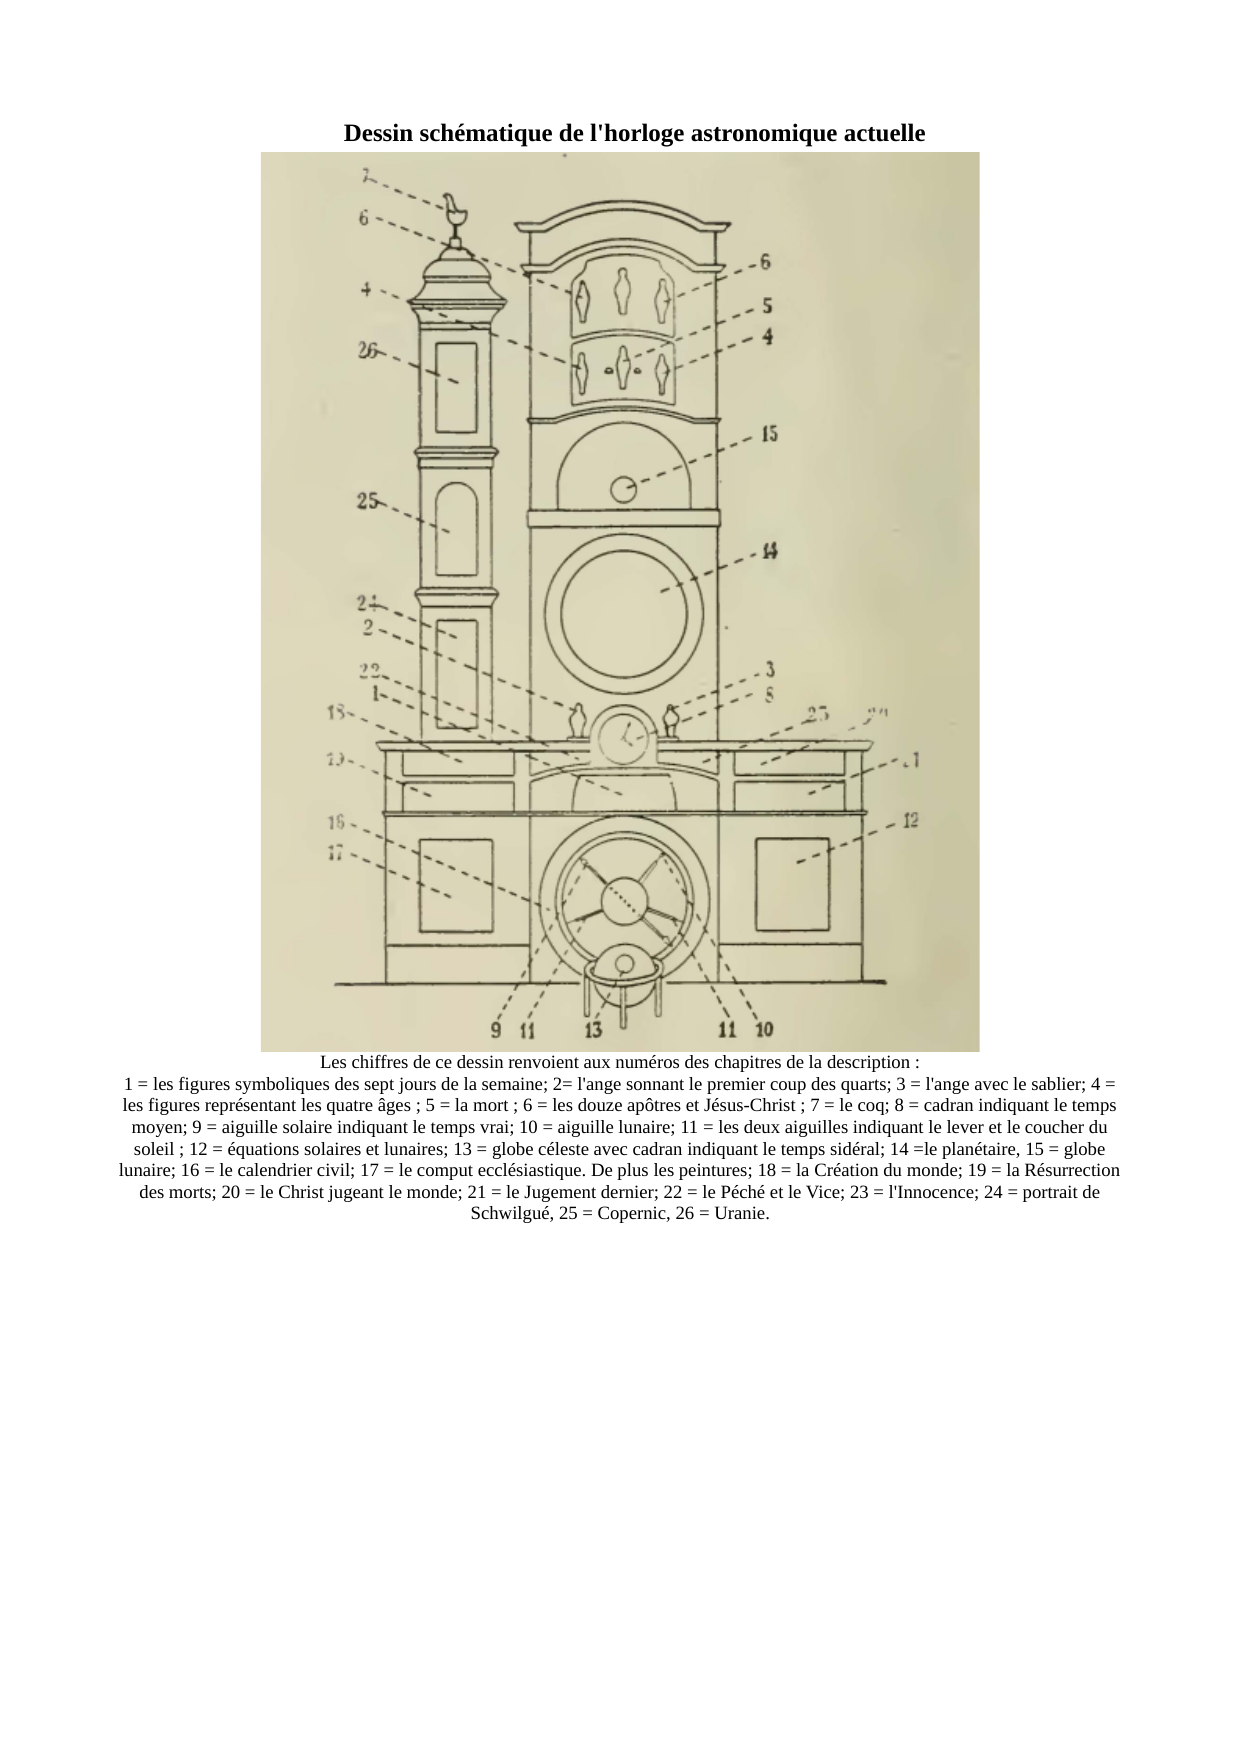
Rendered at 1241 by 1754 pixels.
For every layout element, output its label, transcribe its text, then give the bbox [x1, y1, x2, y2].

picture [260, 152, 980, 1052]
text Les chiffres de ce dessin renvoient aux numéros des chapitres de la description : [118, 153, 1122, 1073]
text Dessin schématique de l'horloge astronomique actuelle [118, 118, 1122, 147]
text 1 = les figures symboliques des sept jours de la semaine; 2= l'ange sonnant le premier coup des quarts; 3 = l'ange avec le sablier; 4 = les figures représentant les quatre âges ; 5 = la mort ; 6 = les douze apôtres et Jésus-Christ ; 7 = le coq; 8 = cadran indiquant le temps moyen; 9 = aiguille solaire indiquant le temps vrai; 10 = aiguille lunaire; 11 = les deux aiguilles indiquant le lever et le coucher du soleil ; 12 = équations solaires et lunaires; 13 = globe céleste avec cadran indiquant le temps sidéral; 14 =le planétaire, 15 = globe lunaire; 16 = le calendrier civil; 17 = le comput ecclésiastique. De plus les peintures; 18 = la Création du monde; 19 = la Résurrection des morts; 20 = le Christ jugeant le monde; 21 = le Jugement dernier; 22 = le Péché et le Vice; 23 = l'Innocence; 24 = portrait de Schwilgué, 25 = Copernic, 26 = Uranie. [118, 1073, 1122, 1224]
